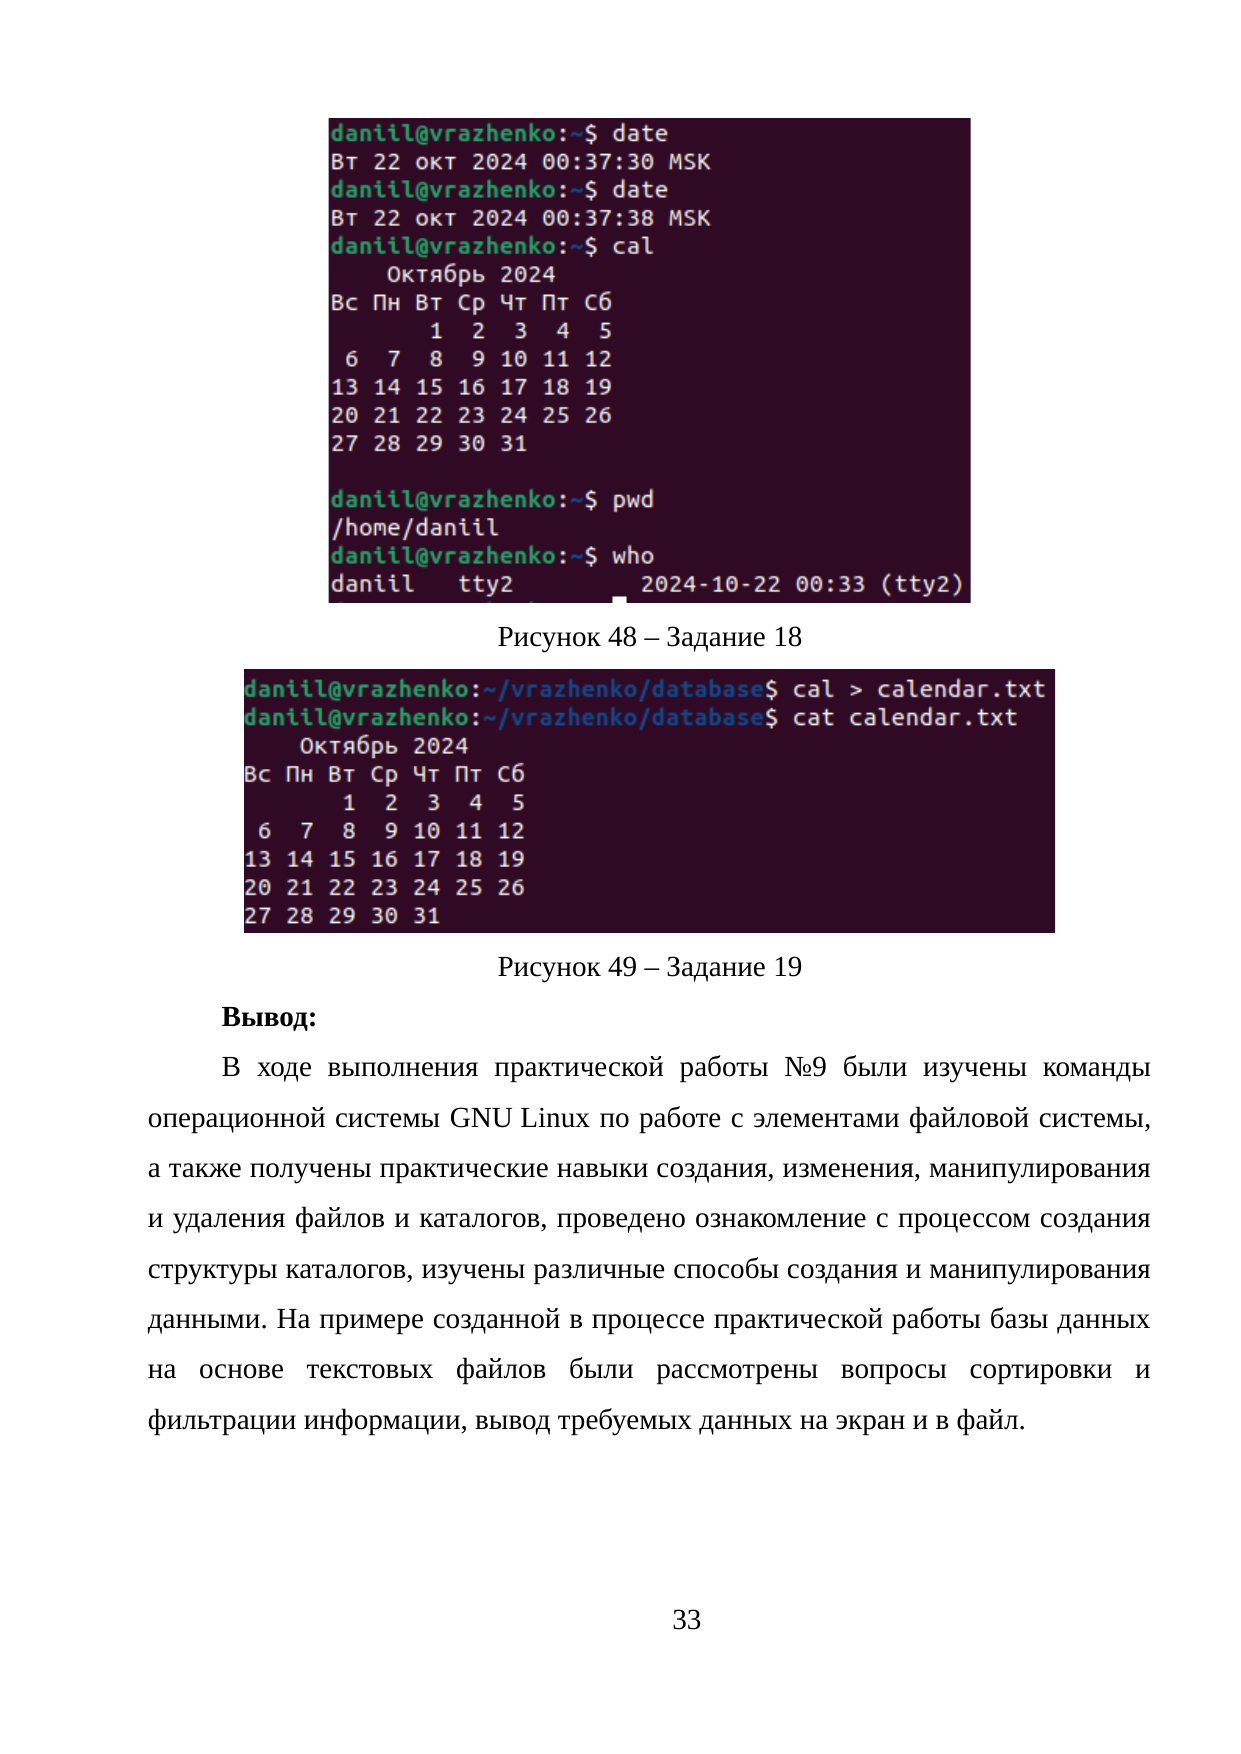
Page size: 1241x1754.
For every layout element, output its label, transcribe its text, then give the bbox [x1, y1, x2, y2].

text Вывод: [148, 999, 1152, 1033]
text Рисунок 48 – Задание 18 [328, 603, 971, 653]
picture [244, 669, 1056, 933]
text Рисунок 49 – Задание 19 [244, 933, 1055, 982]
text В ходе выполнения практической работы №9 были изучены команды операционной системы GNU Linux по работе с элементами файловой системы, а также получены практические навыки создания, изменения, манипулирования и удаления файлов и каталогов, проведено ознакомление с процессом создания структуры каталогов, изучены различные способы создания и манипулирования данными. На примере созданной в процессе практической работы базы данных на основе текстовых файлов были рассмотрены вопросы сортировки и фильтрации информации, вывод требуемых данных на экран и в файл. [148, 1049, 1152, 1435]
picture [328, 118, 971, 603]
